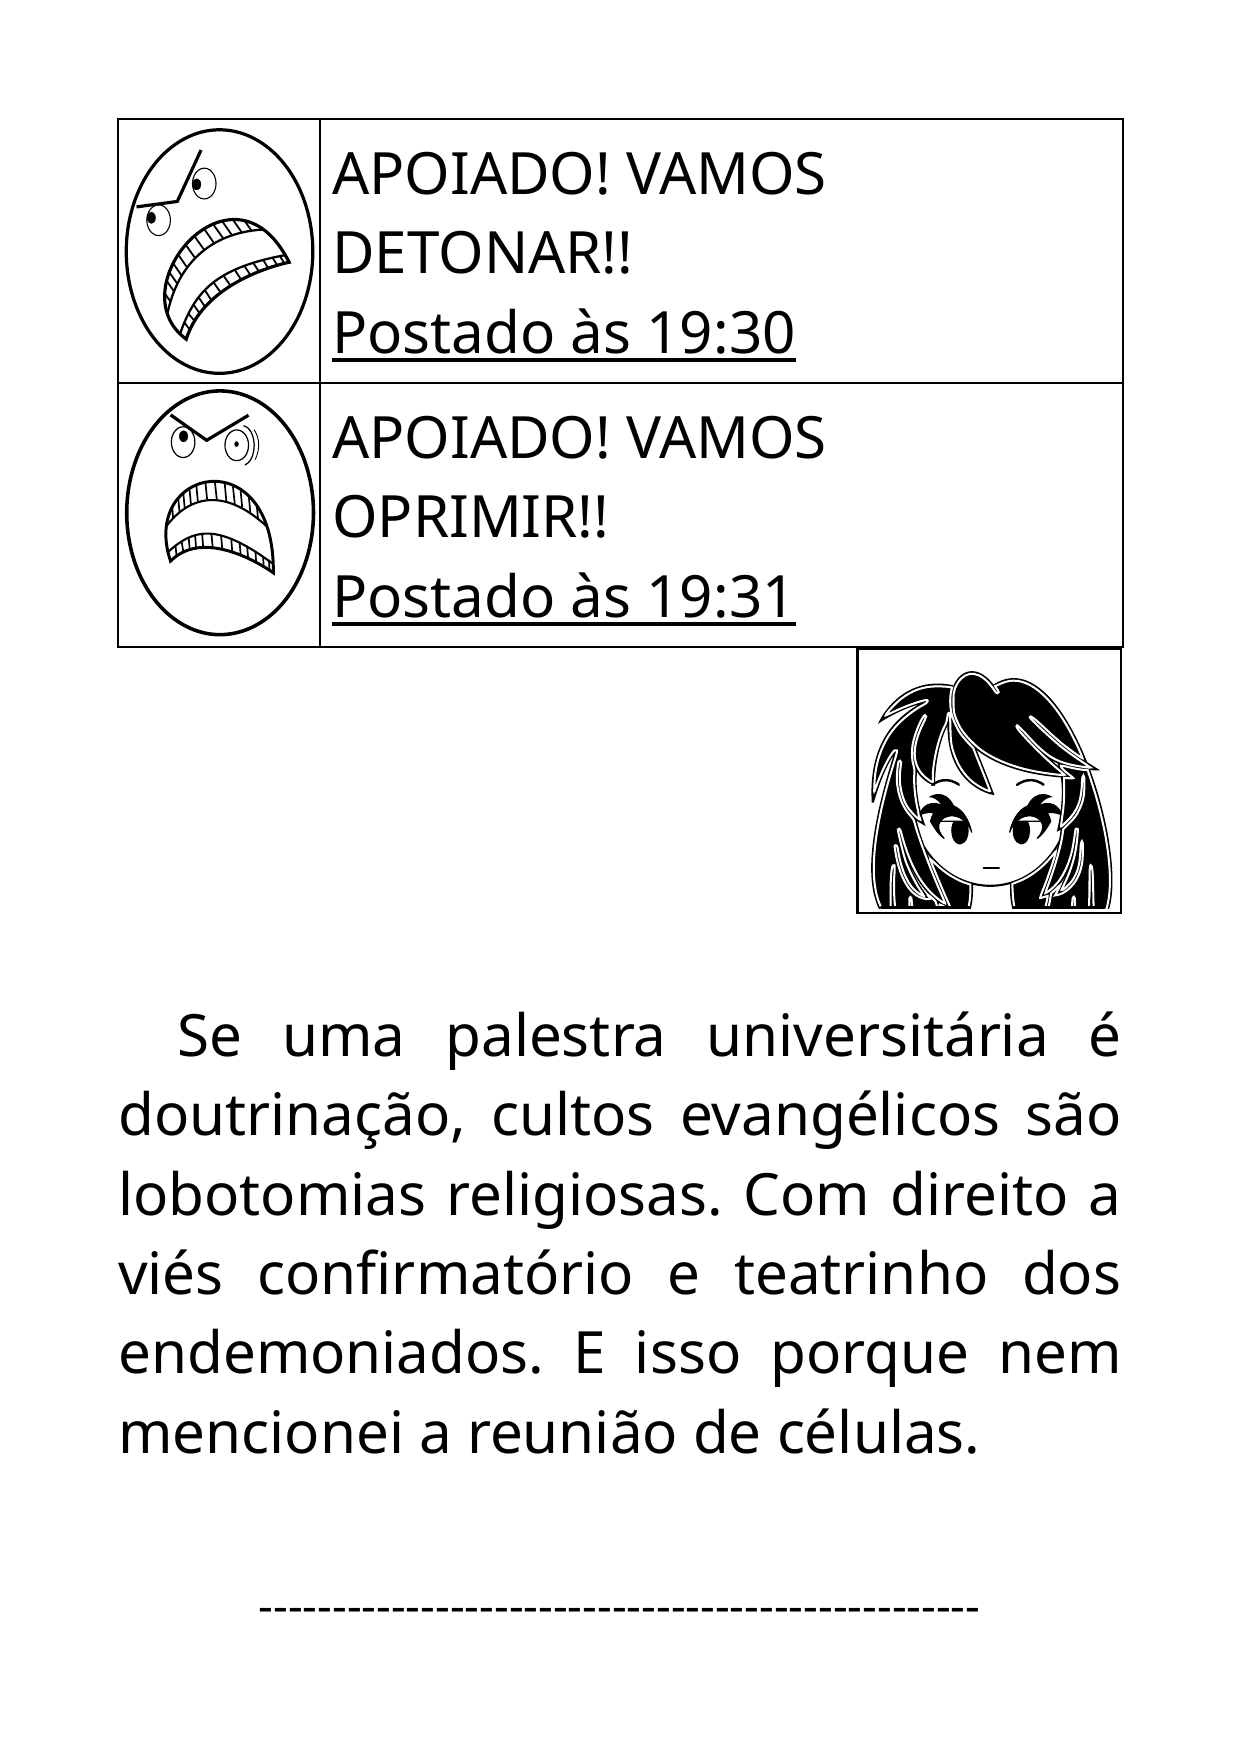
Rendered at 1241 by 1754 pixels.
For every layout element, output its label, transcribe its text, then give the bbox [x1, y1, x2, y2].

table_cell [119, 120, 319, 382]
table_cell APOIADO! VAMOS OPRIMIR!! Postado às 19:31 [321, 384, 1122, 646]
table_cell [119, 384, 319, 646]
text Se uma palestra universitária é doutrinação, cultos evangélicos são lobotomias religiosas. Com direito a viés confirmatório e teatrinho dos endemoniados. E isso porque nem mencionei a reunião de células. [118, 993, 1122, 1470]
table_cell APOIADO! VAMOS DETONAR!! Postado às 19:30 [321, 120, 1122, 382]
